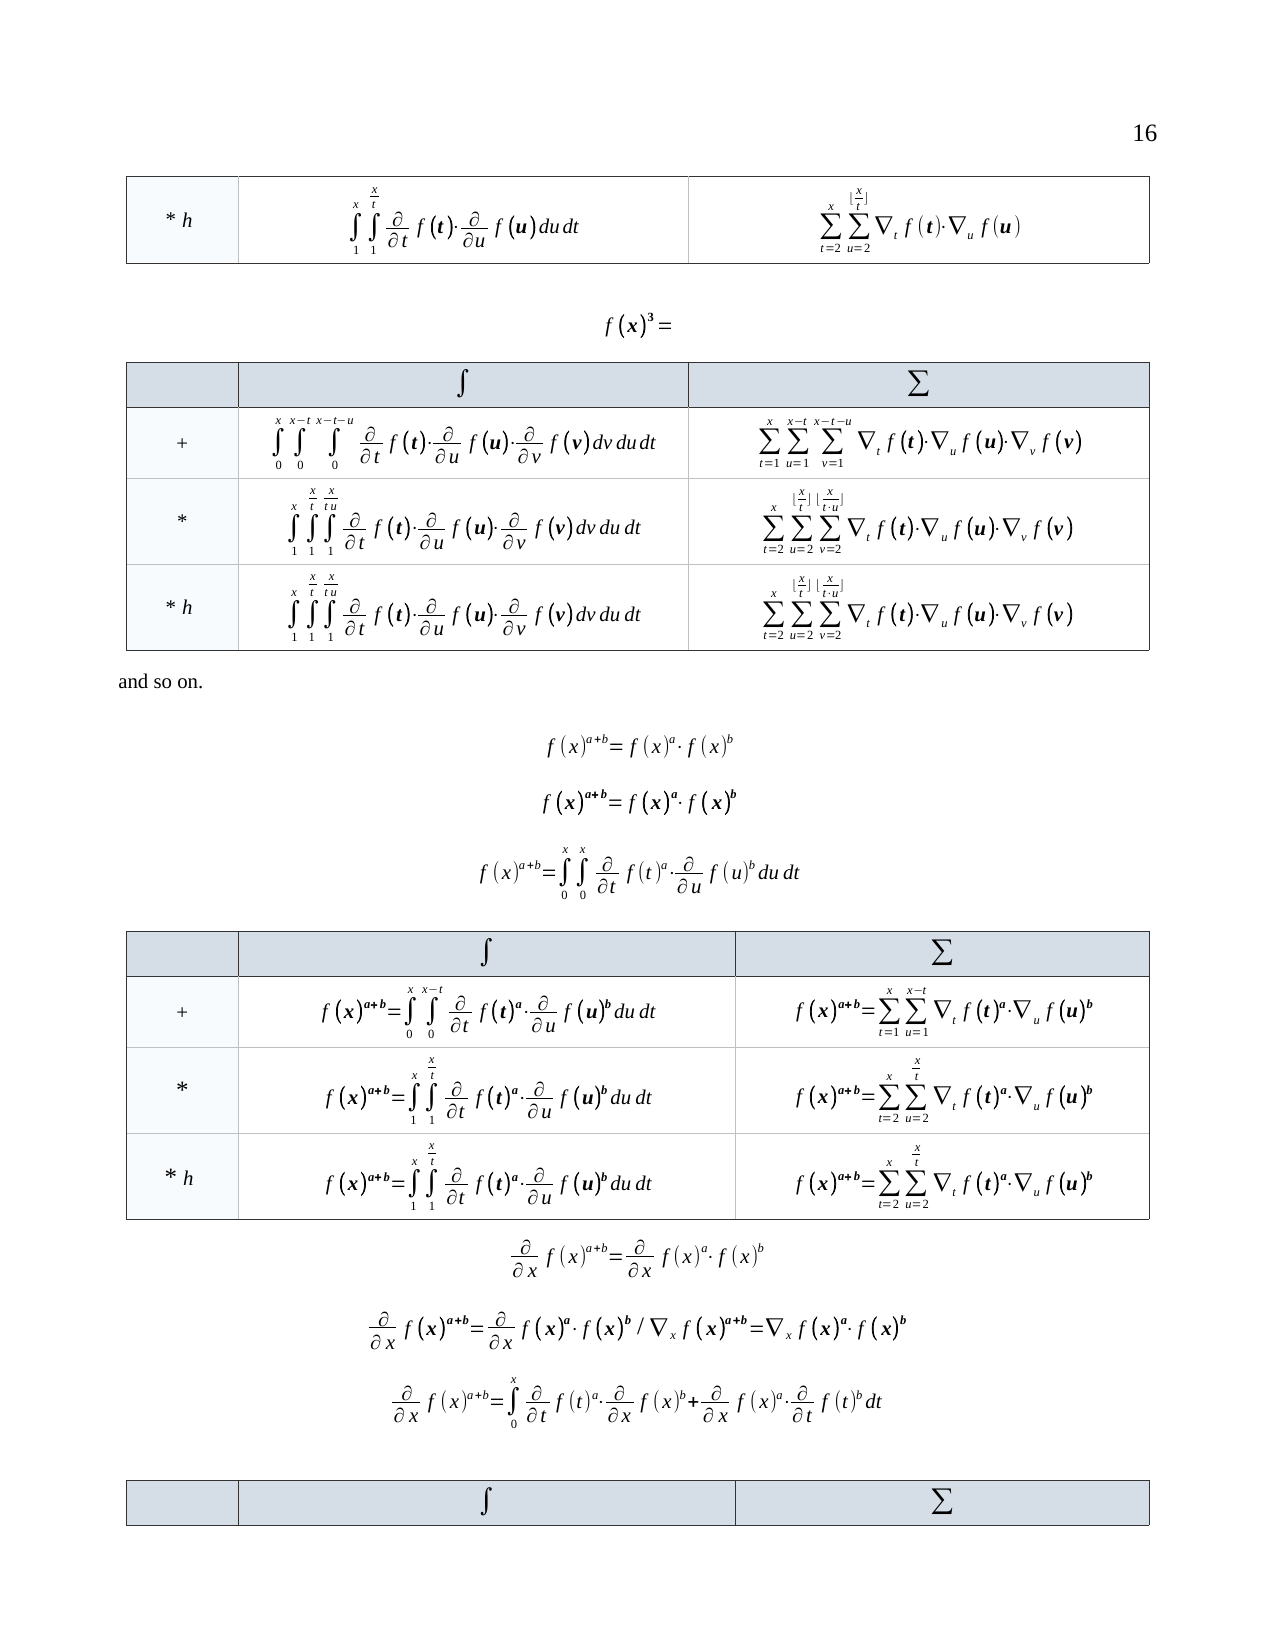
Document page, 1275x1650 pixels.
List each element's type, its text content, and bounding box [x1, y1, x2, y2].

table_cell + [127, 408, 238, 478]
table_cell [239, 1134, 735, 1219]
table_cell [239, 1048, 735, 1133]
table_cell * [127, 565, 238, 650]
table_header [736, 932, 1149, 976]
table_cell [689, 177, 1149, 262]
table_cell [736, 1048, 1149, 1133]
table_cell [239, 408, 688, 478]
table_cell [736, 1134, 1149, 1219]
text / [118, 1310, 1157, 1353]
text and so on. [118, 669, 1157, 693]
table_cell [239, 565, 688, 650]
table_cell [239, 977, 735, 1047]
table_header [127, 1481, 238, 1525]
table_header [689, 363, 1149, 407]
table_cell + [127, 977, 238, 1047]
table_cell [239, 177, 688, 262]
table_cell * [127, 1134, 238, 1219]
table_cell [689, 479, 1149, 564]
table_header [239, 363, 688, 407]
table_cell * [127, 479, 238, 564]
table_header [736, 1481, 1149, 1525]
table_cell [239, 479, 688, 564]
table_header [127, 363, 238, 407]
table_cell * [127, 177, 238, 262]
table_cell [689, 565, 1149, 650]
table_cell * [127, 1048, 238, 1133]
table_header [127, 932, 238, 976]
table_header [239, 932, 735, 976]
table_header [239, 1481, 735, 1525]
table_cell [689, 408, 1149, 478]
table_cell [736, 977, 1149, 1047]
